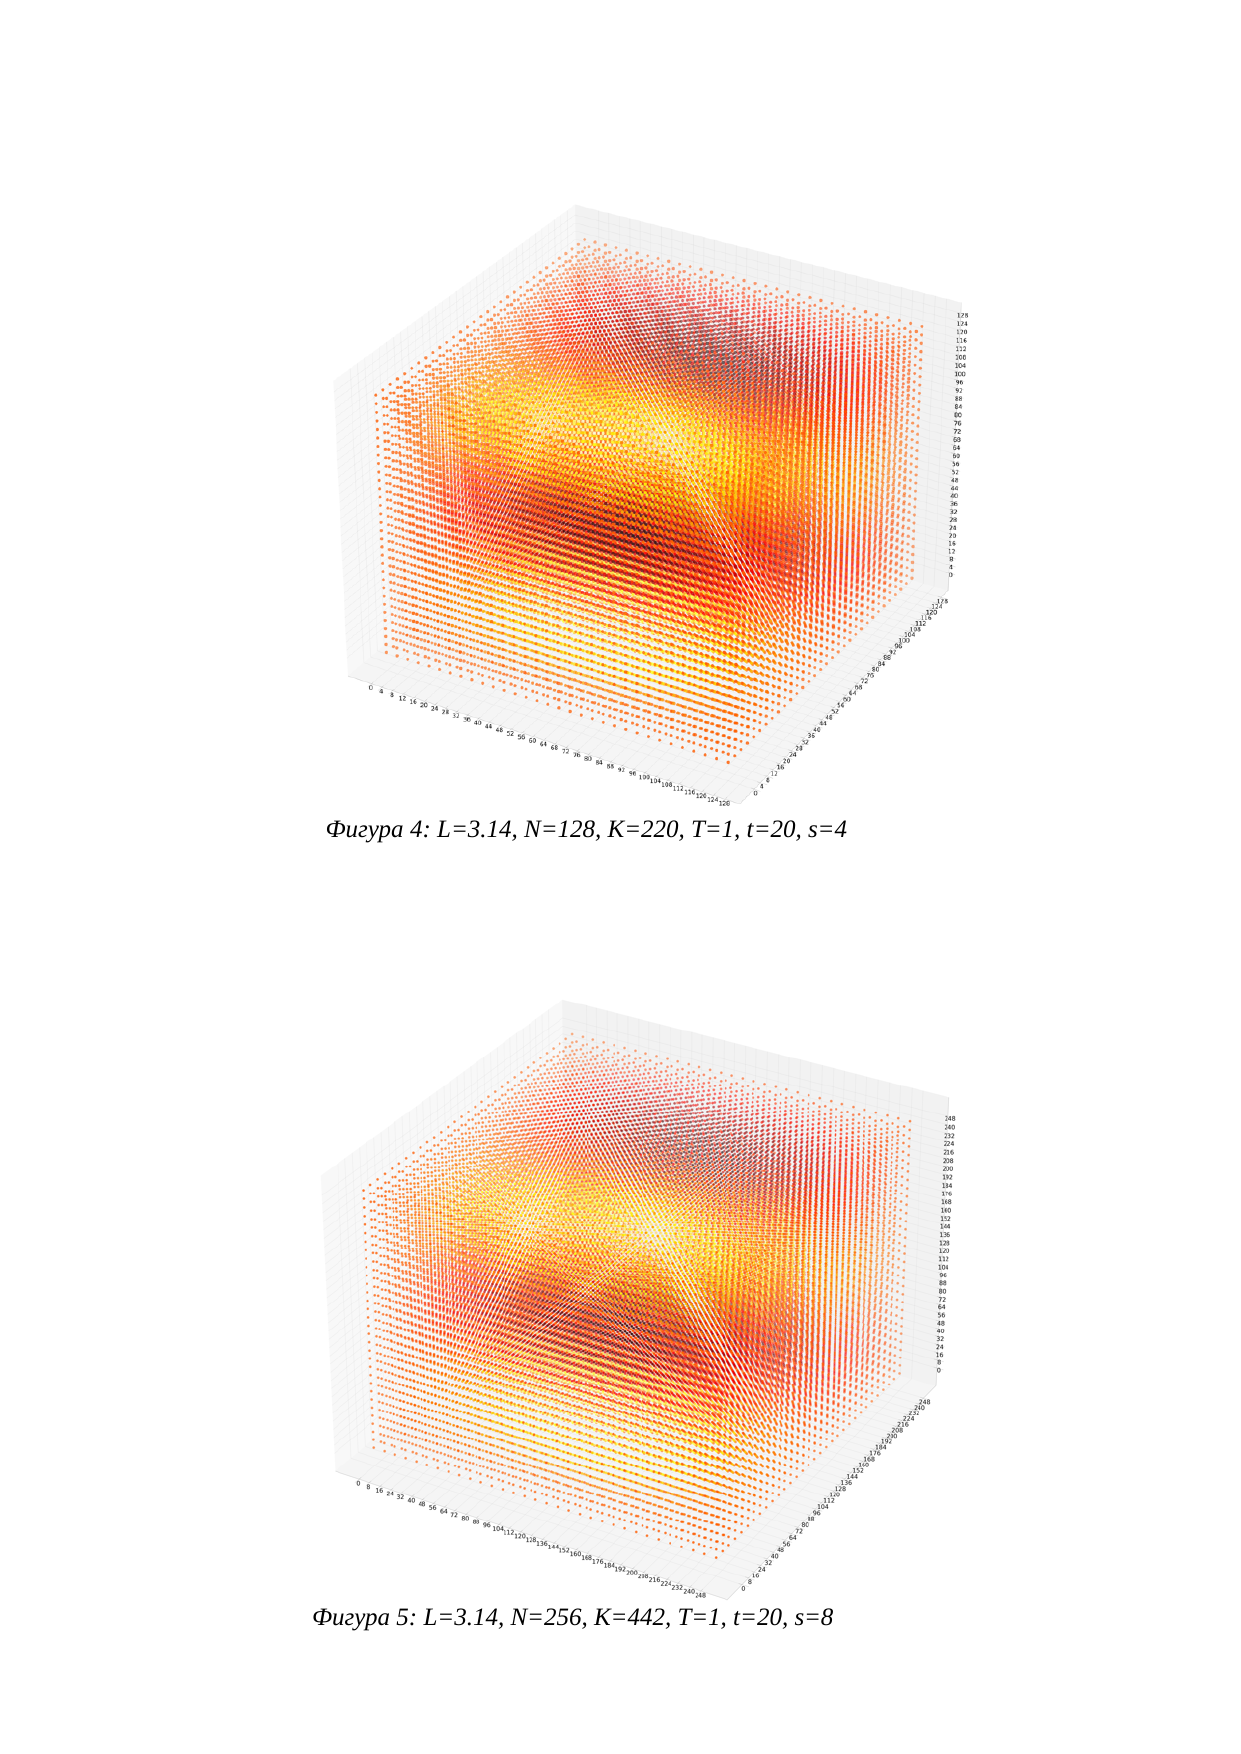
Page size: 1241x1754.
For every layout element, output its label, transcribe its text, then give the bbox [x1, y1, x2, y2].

text Фигура 5: L=3.14, N=256, K=442, T=1, t=20, s=8 [312, 969, 978, 1631]
text Фигура 4: L=3.14, N=128, K=220, T=1, t=20, s=4 [325, 167, 981, 843]
picture [325, 167, 975, 815]
picture [311, 969, 974, 1602]
